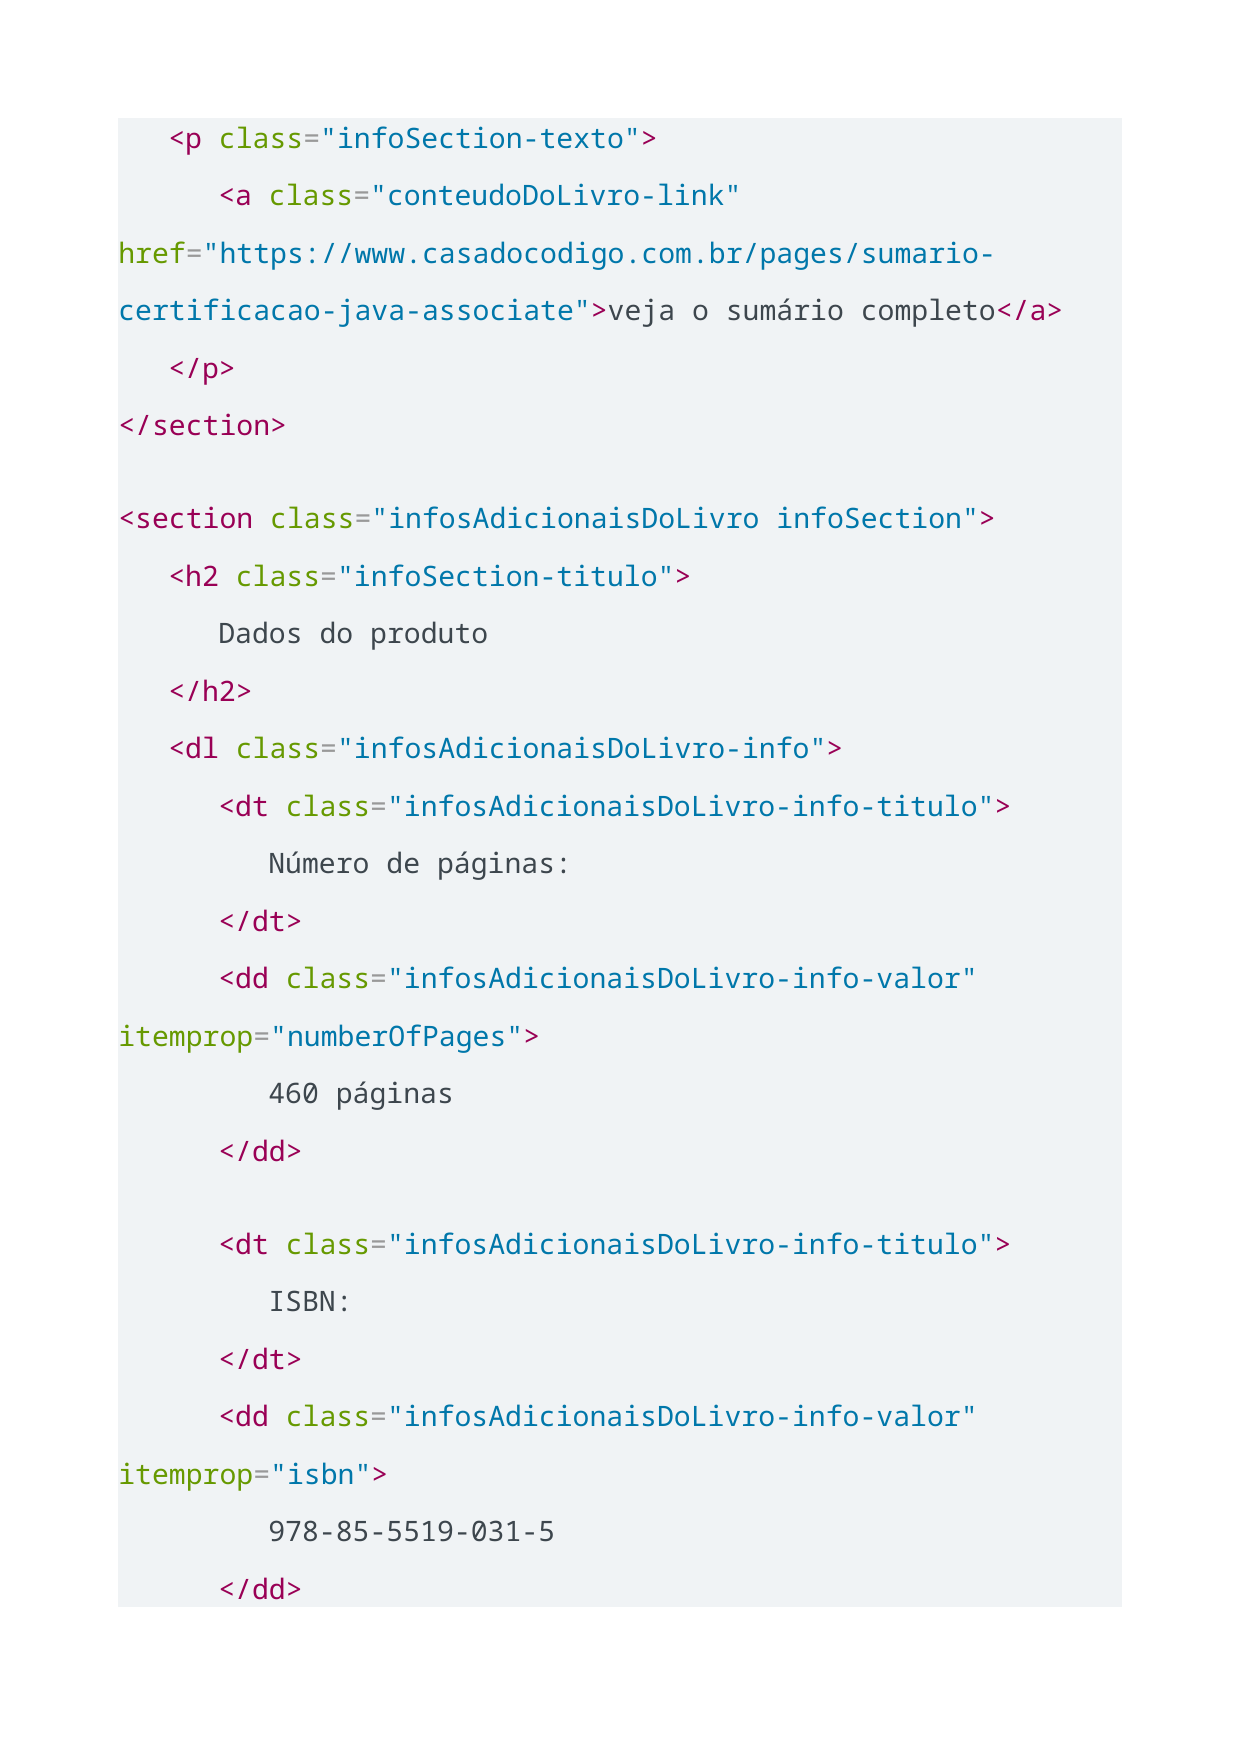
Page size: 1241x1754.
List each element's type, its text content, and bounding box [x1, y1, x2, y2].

text Dados do produto [118, 613, 1122, 652]
text Número de páginas: [118, 843, 1122, 882]
text ISBN: [118, 1281, 1122, 1320]
text <h2 class="infoSection-titulo"> [118, 556, 1122, 594]
text 978-85-5519-031-5 [118, 1511, 1122, 1550]
text </p> [118, 348, 1122, 386]
text <a class="conteudoDoLivro-link" href="https://www.casadocodigo.com.br/pages/sumario-certificacao-java-associate">veja o sumário completo</a> [118, 176, 1122, 329]
text </h2> [118, 671, 1122, 709]
text </dd> [118, 1569, 1122, 1607]
text <p class="infoSection-texto"> [118, 118, 1122, 156]
text <dt class="infosAdicionaisDoLivro-info-titulo"> [118, 786, 1122, 824]
text <dt class="infosAdicionaisDoLivro-info-titulo"> [118, 1224, 1122, 1262]
text </dt> [118, 901, 1122, 939]
text </section> [118, 406, 1122, 444]
text <dl class="infosAdicionaisDoLivro-info"> [118, 728, 1122, 767]
text </dt> [118, 1339, 1122, 1377]
text <dd class="infosAdicionaisDoLivro-info-valor" itemprop="numberOfPages"> [118, 958, 1122, 1054]
text <section class="infosAdicionaisDoLivro infoSection"> [118, 498, 1122, 537]
text </dd> [118, 1131, 1122, 1169]
text 460 páginas [118, 1073, 1122, 1112]
text <dd class="infosAdicionaisDoLivro-info-valor" itemprop="isbn"> [118, 1396, 1122, 1492]
